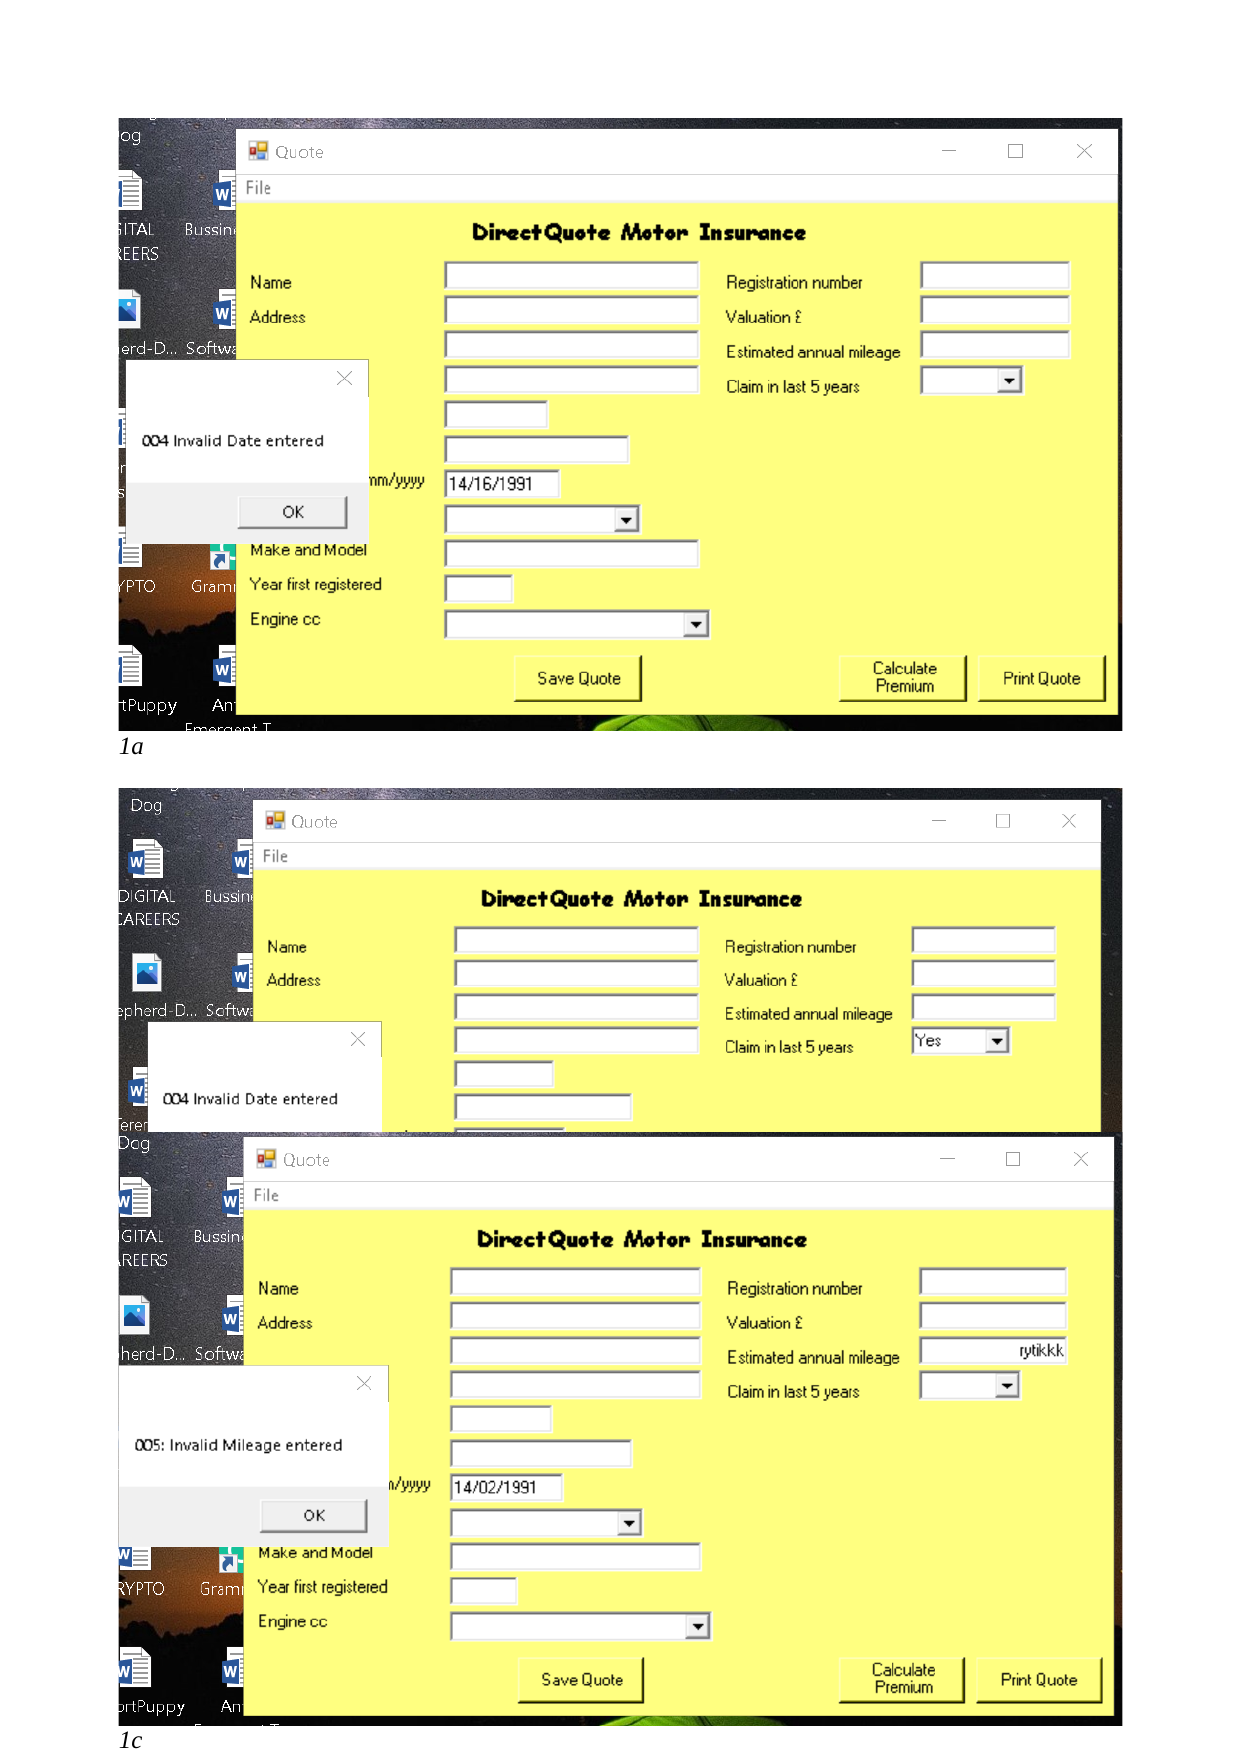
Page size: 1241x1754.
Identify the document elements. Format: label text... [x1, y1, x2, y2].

picture [118, 118, 1123, 731]
text 1c [118, 1726, 1122, 1754]
text 1a [118, 731, 1122, 759]
picture [118, 788, 1123, 1726]
